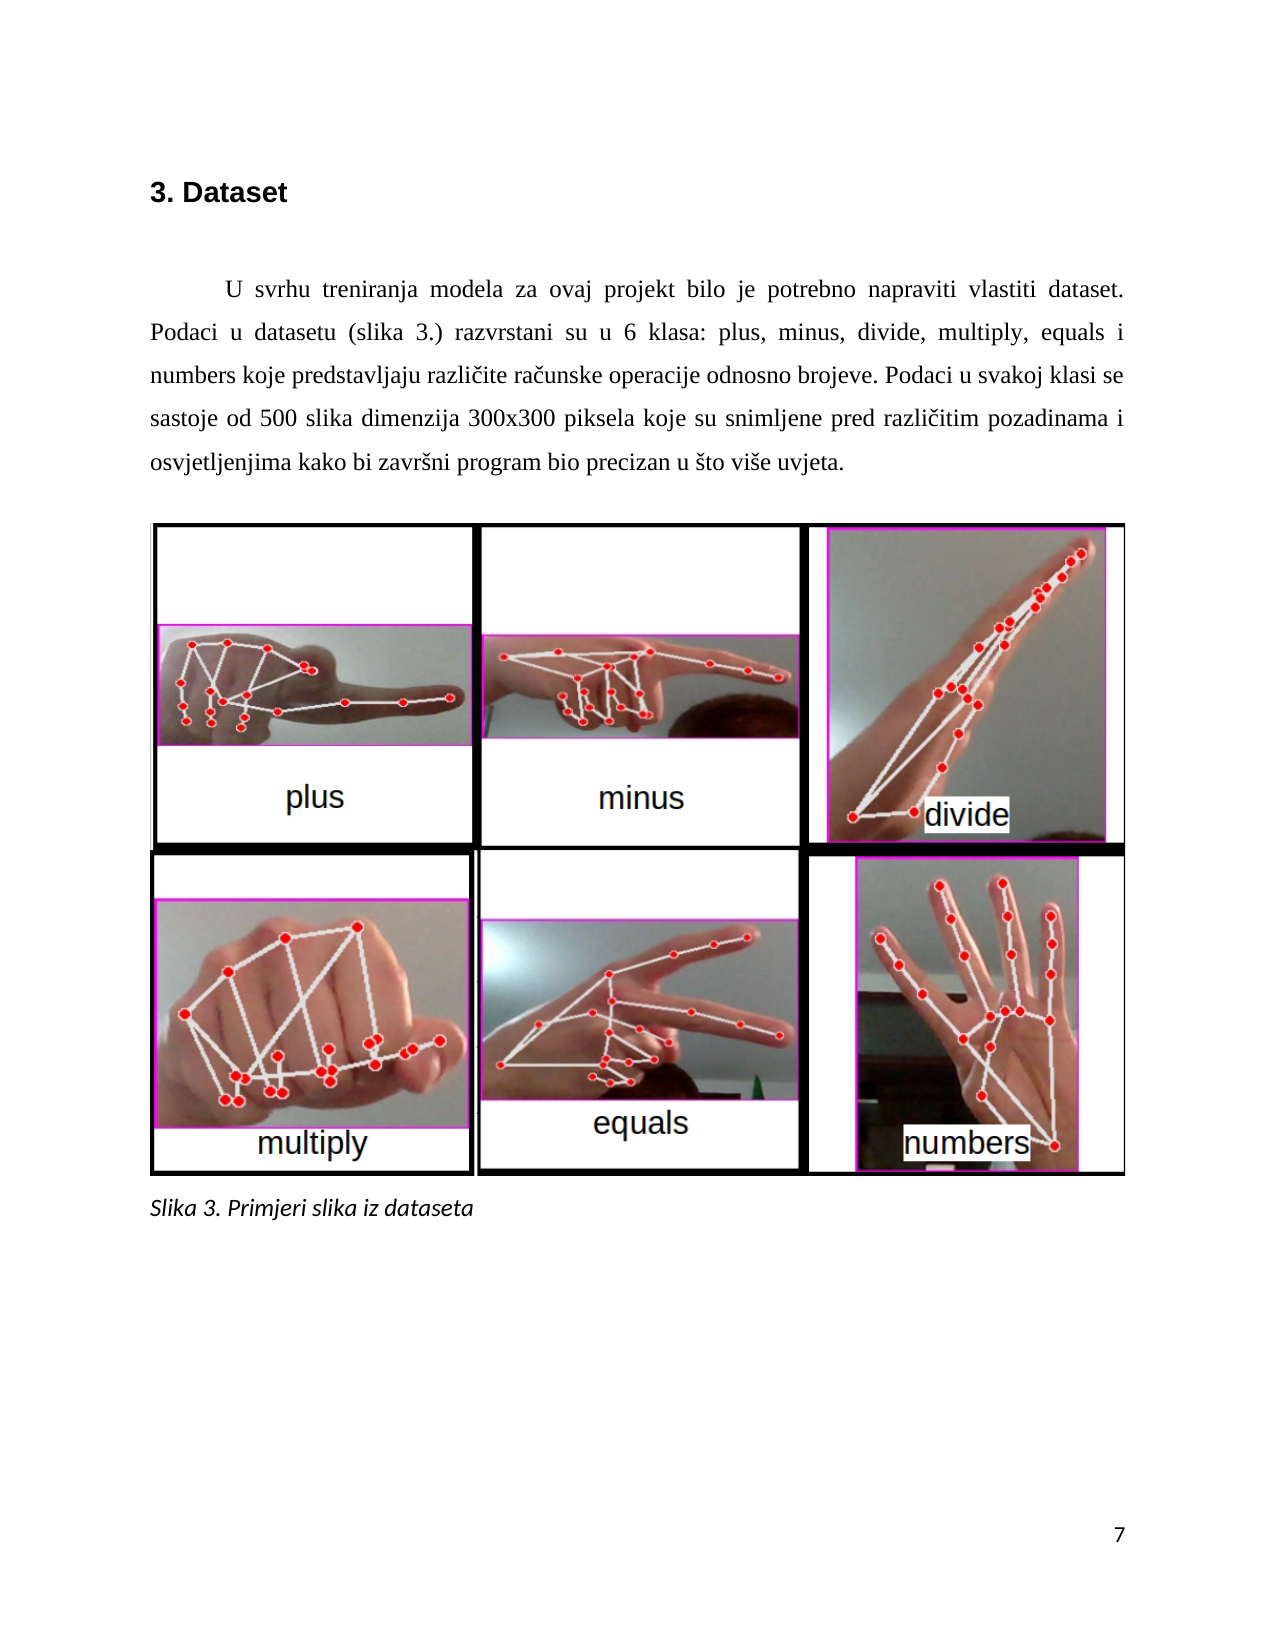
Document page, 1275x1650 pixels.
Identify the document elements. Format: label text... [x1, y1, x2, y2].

picture [150, 523, 1125, 1176]
subtitle 3. Dataset [150, 175, 1125, 208]
text Slika 3. Primjeri slika iz dataseta [150, 1176, 1125, 1223]
text U svrhu treniranja modela za ovaj projekt bilo je potrebno napraviti vlastiti dataset. Podaci u datasetu (slika 3.) razvrstani su u 6 klasa: plus, minus, divide, multiply, equals i numbers koje predstavljaju različite računske operacije odnosno brojeve. Podaci u svakoj klasi se sastoje od 500 slika dimenzija 300x300 piksela koje su snimljene pred različitim pozadinama i osvjetljenjima kako bi završni program bio precizan u što više uvjeta. [150, 274, 1125, 475]
